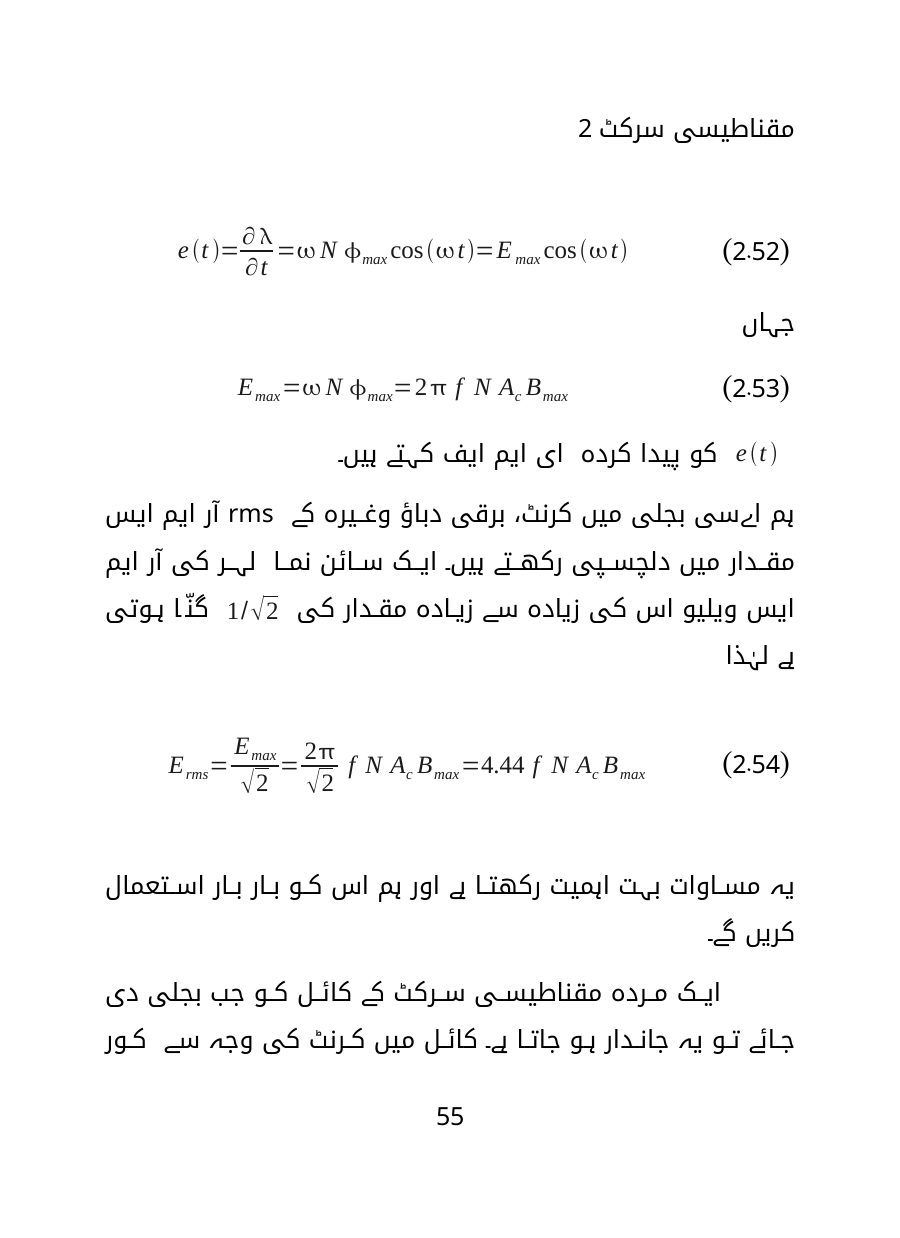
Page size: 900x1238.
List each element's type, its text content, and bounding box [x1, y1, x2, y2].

table_header (2.52) [693, 216, 795, 299]
text ایک مردہ مقناطیسی سرکٹ کے کائل کو جب بجلی دی جائے تو یہ جاندار ہو جاتا ہے۔ کائل میں کرنٹ کی وجہ سے کور میں مقناطیسی رو پیدا ہوتا ہے۔ اس کرنٹ کو ہم محرک کرنٹ excitation current کہتے ہیں۔ [105, 969, 795, 1064]
text یہ مساوات بہت اہمیت رکھتا ہے اور ہم اس کو بار بار استعمال کریں گے۔ [105, 862, 795, 957]
table_header [105, 727, 698, 815]
table_header (2.53) [690, 359, 795, 431]
text کو پیدا کردہ ای ایم ایف کہتے ہیں۔ [105, 431, 795, 478]
text ہم اےسی بجلی میں کرنٹ، برقی دباؤ وغیرہ کے rms آر ایم ایس مقدار میں دلچسپی رکھتے ہیں۔ ایک سائن نما لہر کی آر ایم ایس ویلیو اس کی زیادہ سے زیادہ مقدار کیگنّا ہوتی ہے لہٰذا [105, 491, 795, 680]
table_header [105, 216, 692, 299]
text جہاں [105, 299, 795, 347]
table_header (2.54) [698, 727, 795, 815]
table_header [105, 359, 690, 431]
